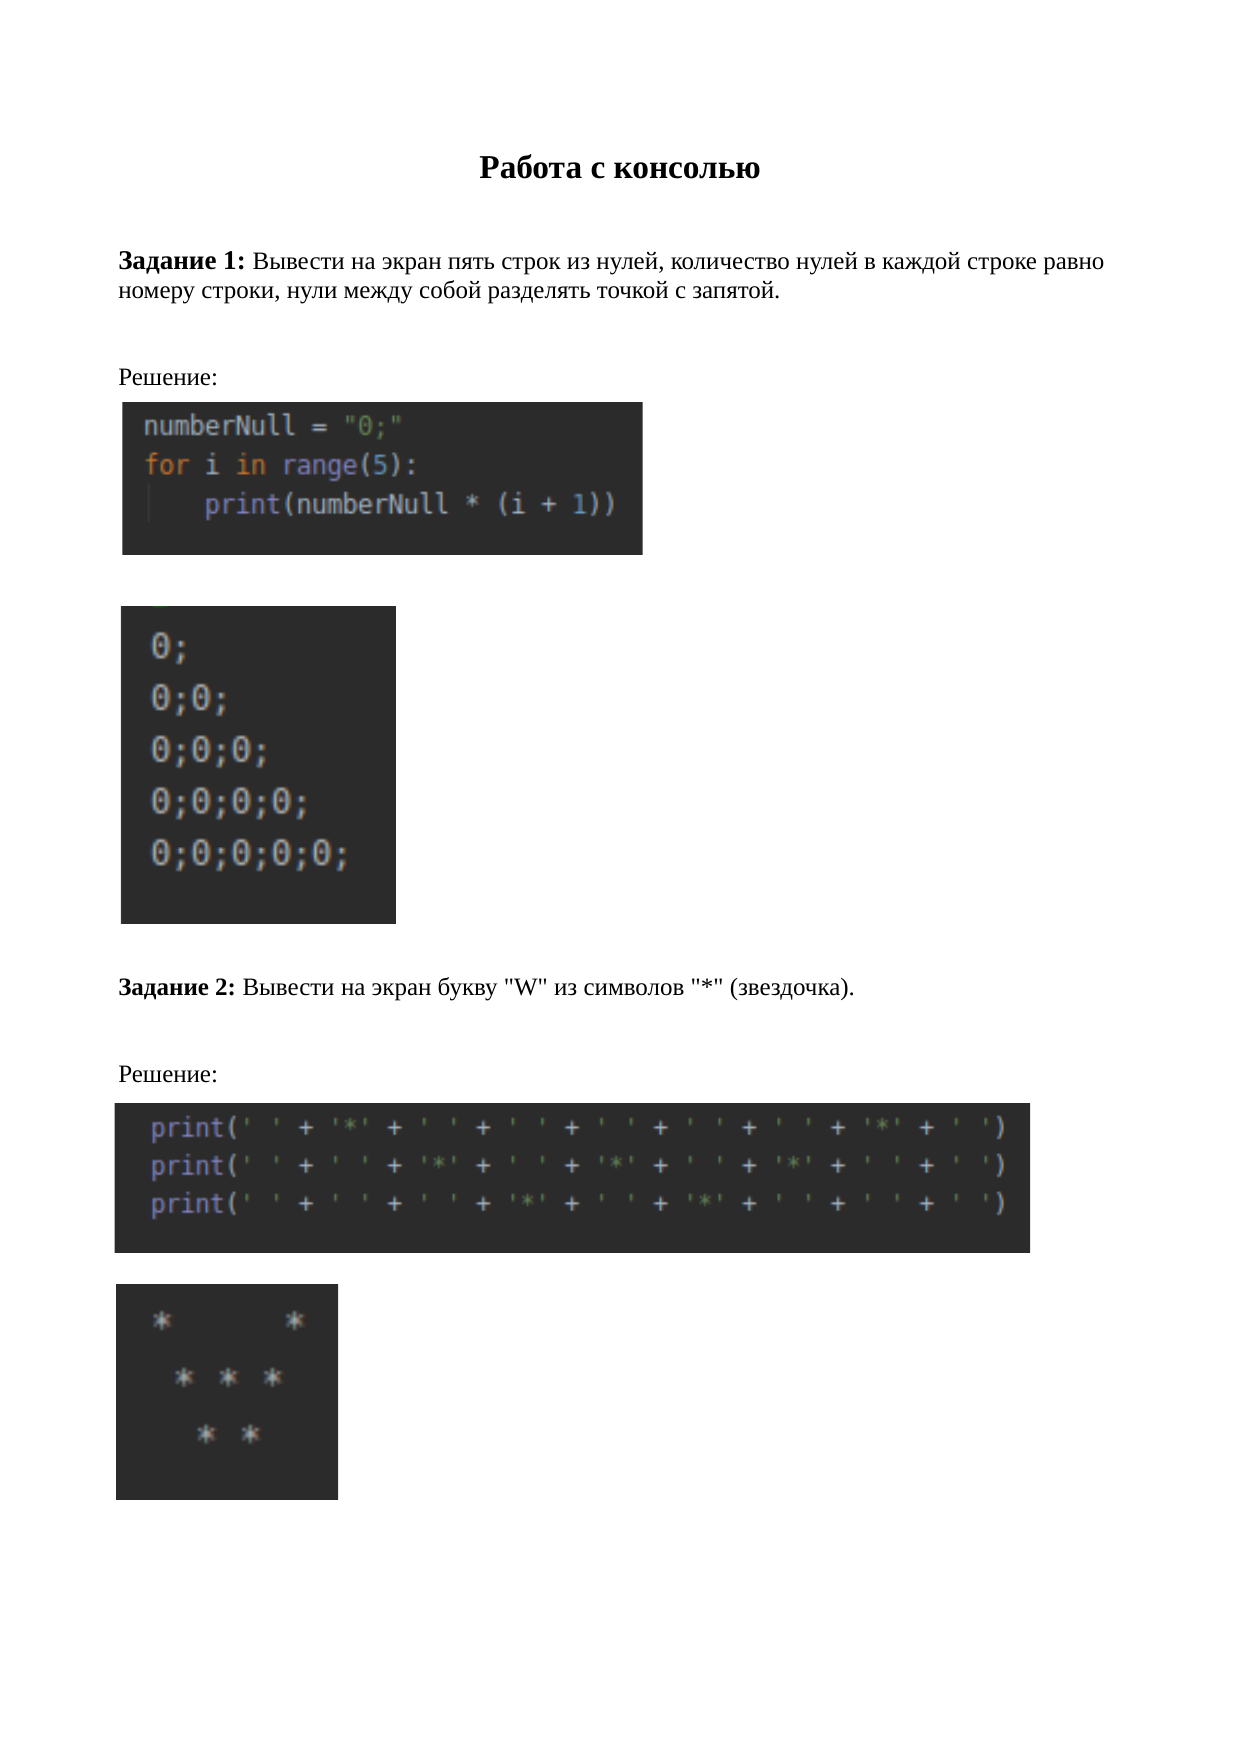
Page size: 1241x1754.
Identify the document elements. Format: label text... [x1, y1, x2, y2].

text Задание 1: Вывести на экран пять строк из нулей, количество нулей в каждой строке равно номеру строки, нули между собой разделять точкой с запятой. [118, 244, 1122, 304]
picture [114, 1103, 334, 1253]
text Решение: [118, 1059, 1122, 1088]
text Задание 2: Вывести на экран букву "W" из символов "*" (звездочка). [118, 972, 1122, 1001]
picture [122, 402, 214, 555]
text Работа с консолью [118, 147, 1122, 186]
picture [116, 1398, 141, 1500]
text Решение: [118, 362, 1122, 391]
picture [120, 777, 150, 924]
